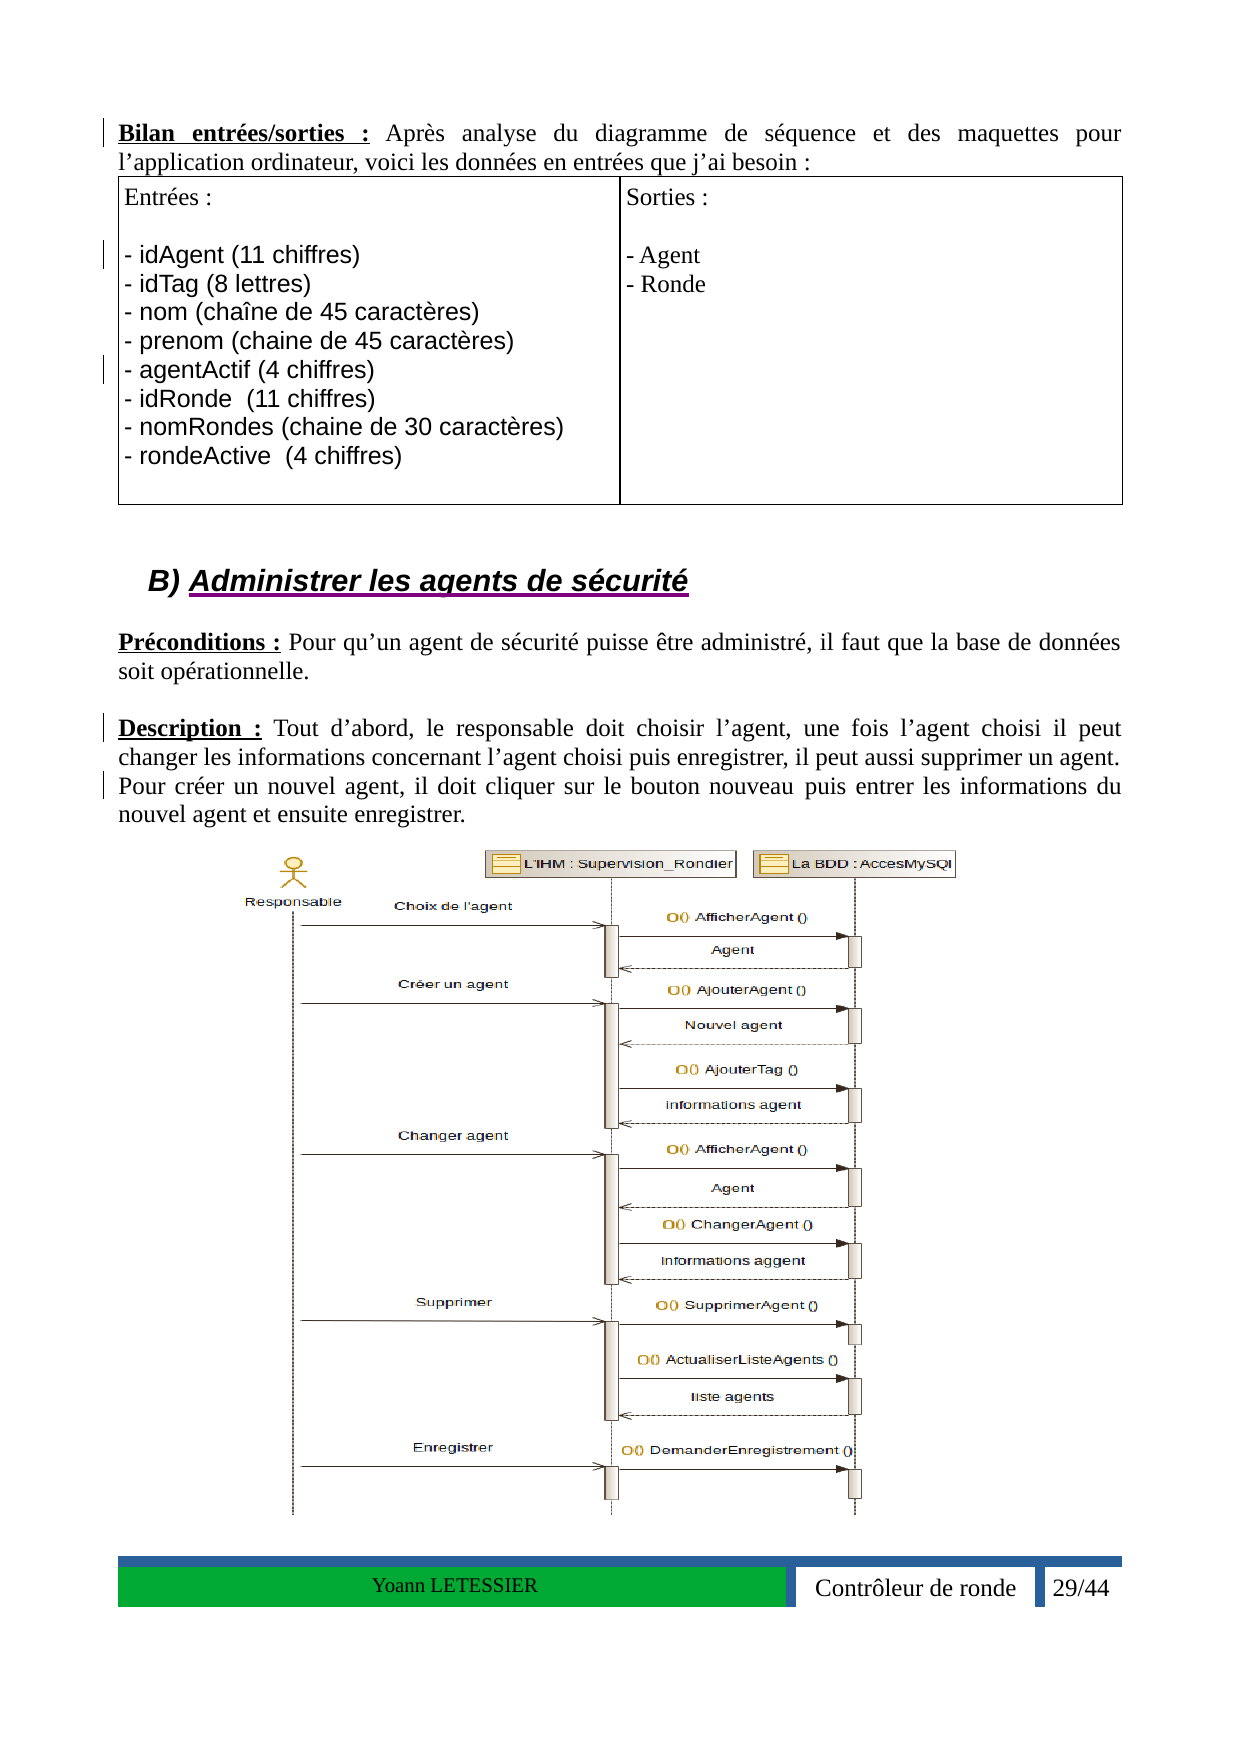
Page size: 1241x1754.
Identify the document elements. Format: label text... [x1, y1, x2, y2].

table_header Entrées : - idAgent (11 chiffres) - idTag (8 lettres) - nom (chaîne de 45 caractères) - prenom (chaine de 45 caractères) - agentActif (4 chiffres) - idRonde (11 chiffres) - nomRondes (chaine de 30 caractères) - rondeActive (4 chiffres) [119, 177, 619, 504]
subtitle Administrer les agents de sécurité [118, 563, 1122, 598]
table_header Sorties : - Agent - Ronde [621, 177, 1122, 504]
text Description : Tout d’abord, le responsable doit choisir l’agent, une fois l’agent choisi il peut changer les informations concernant l’agent choisi puis enregistrer, il peut aussi supprimer un agent. [118, 713, 1122, 771]
text Pour créer un nouvel agent, il doit cliquer sur le bouton nouveau puis entrer les informations du nouvel agent et ensuite enregistrer. [118, 771, 1122, 828]
text Bilan entrées/sorties : Après analyse du diagramme de séquence et des maquettes pour l’application ordinateur, voici les données en entrées que j’ai besoin : [118, 118, 1122, 176]
picture [151, 841, 970, 1515]
text Préconditions : Pour qu’un agent de sécurité puisse être administré, il faut que la base de données soit opérationnelle. [118, 627, 1122, 684]
